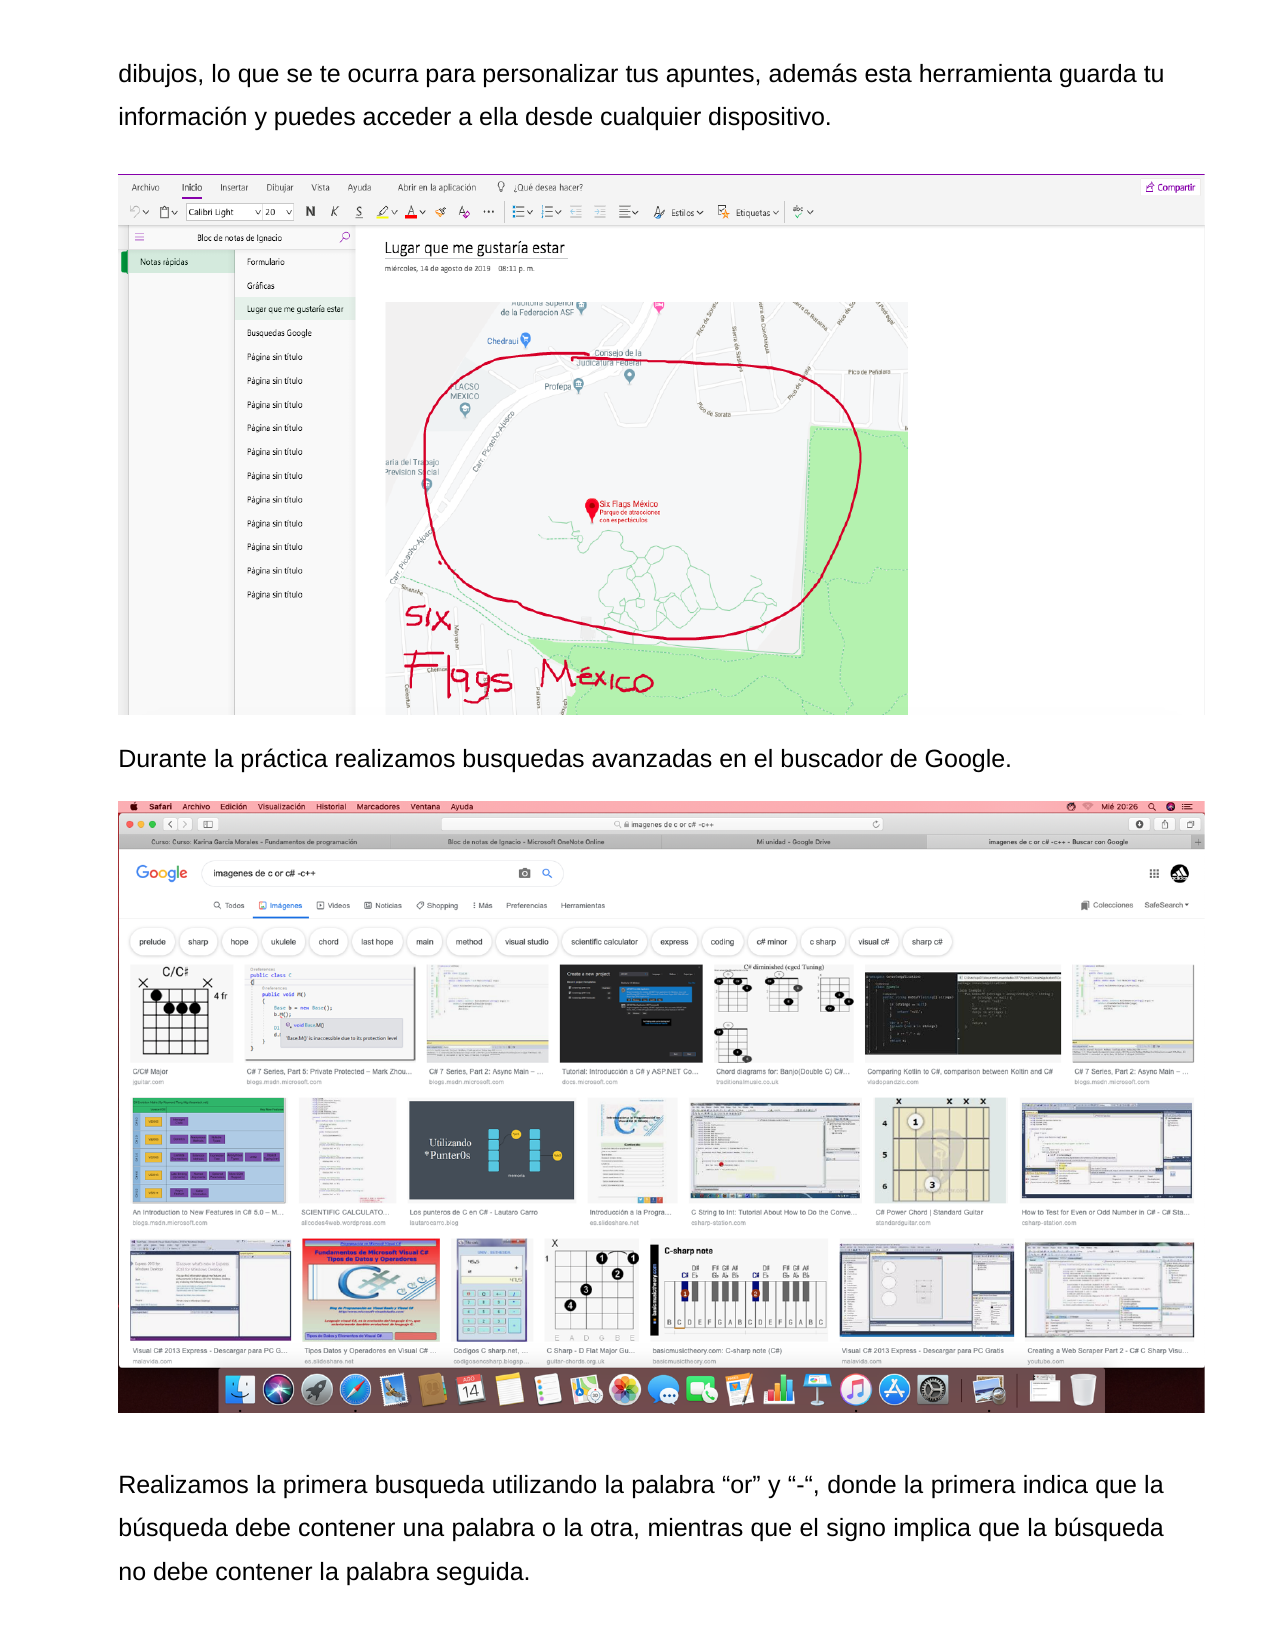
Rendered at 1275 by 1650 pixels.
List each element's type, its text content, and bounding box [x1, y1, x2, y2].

text Realizamos la primera busqueda utilizando la palabra “or” y “-“, donde la primera indica que la búsqueda debe contener una palabra o la otra, mientras que el signo implica que la búsqueda no debe contener la palabra seguida. [118, 1470, 1167, 1585]
text Durante la práctica realizamos busquedas avanzadas en el buscador de Google. [118, 743, 1205, 772]
text dibujos, lo que se te ocurra para personalizar tus apuntes, además esta herramienta guarda tu información y puedes acceder a ella desde cualquier dispositivo. [118, 59, 1167, 131]
